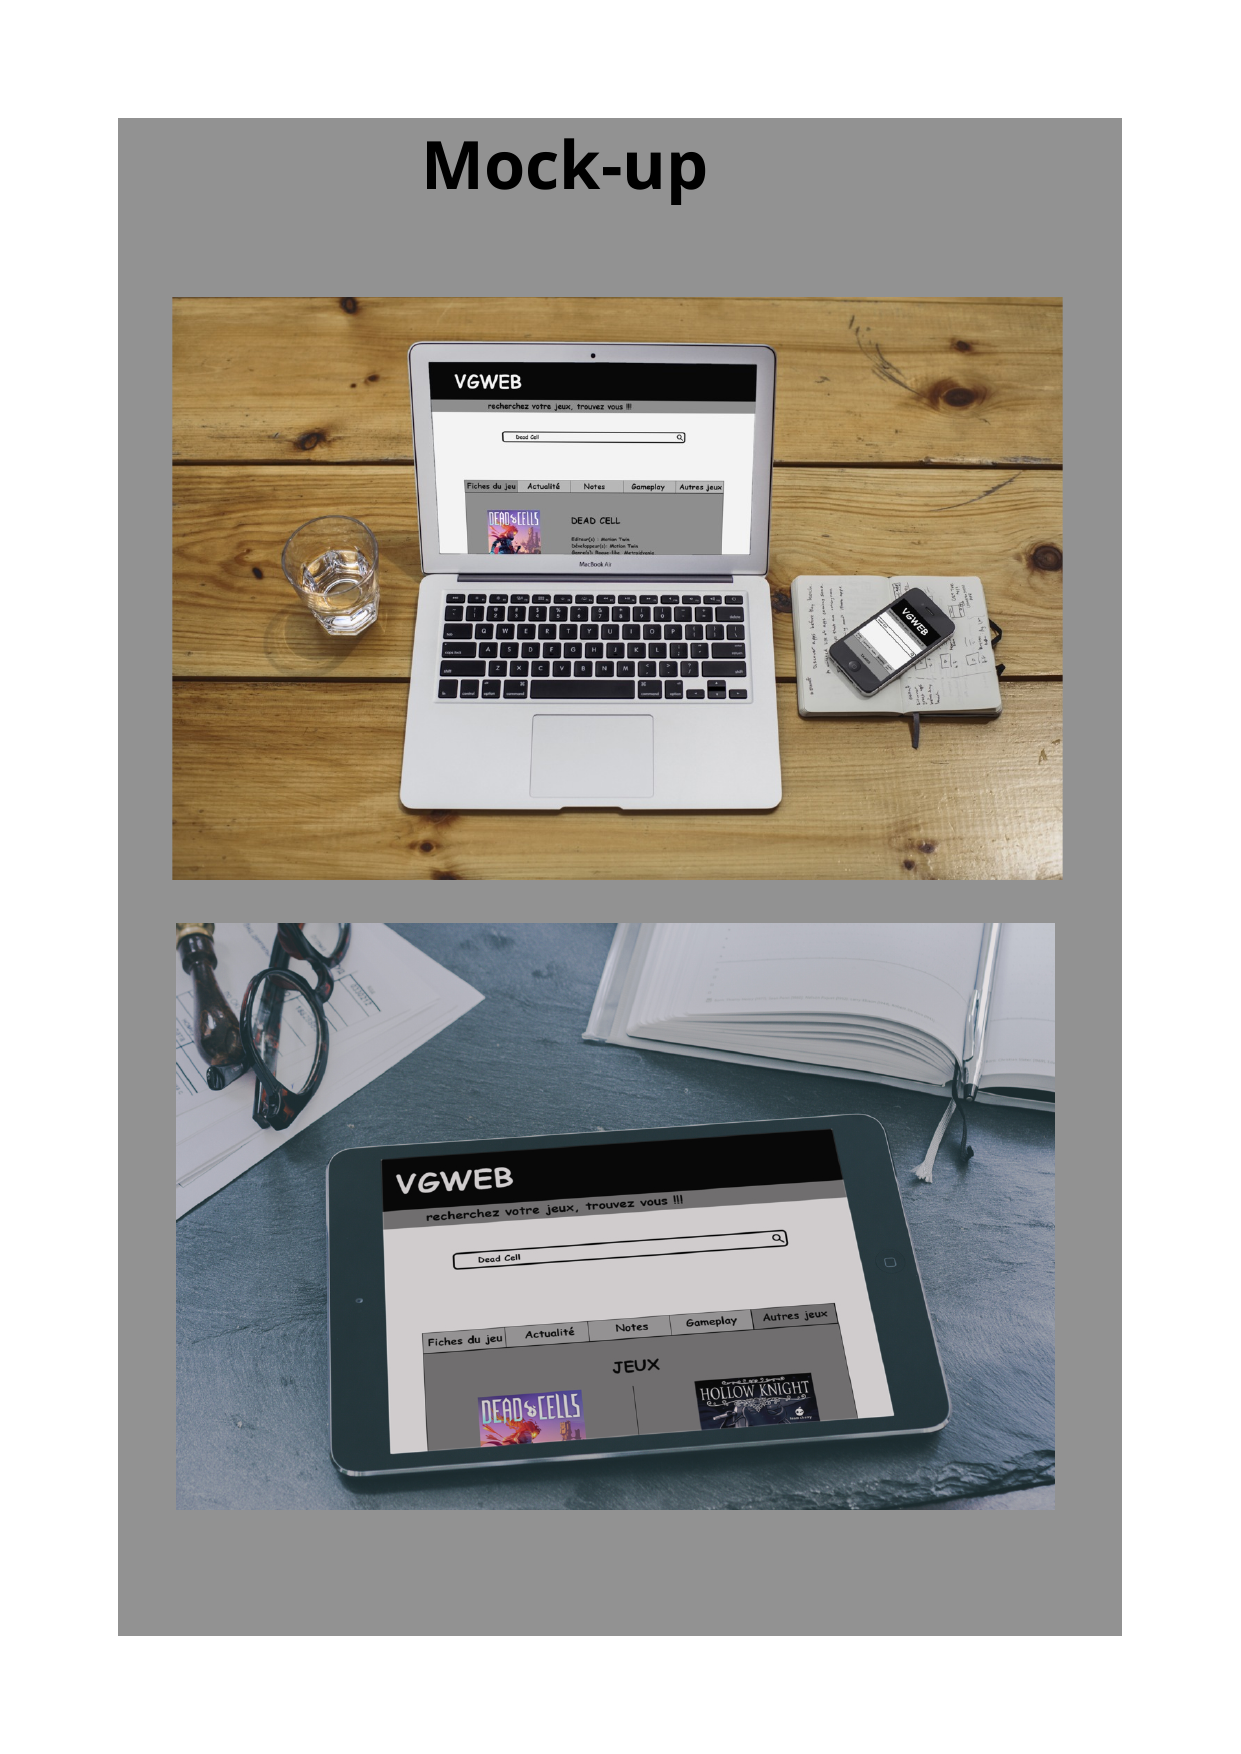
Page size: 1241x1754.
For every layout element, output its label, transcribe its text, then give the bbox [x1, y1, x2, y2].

picture [176, 923, 1055, 1510]
text Mock-up [118, 118, 1122, 209]
picture [172, 297, 1063, 880]
